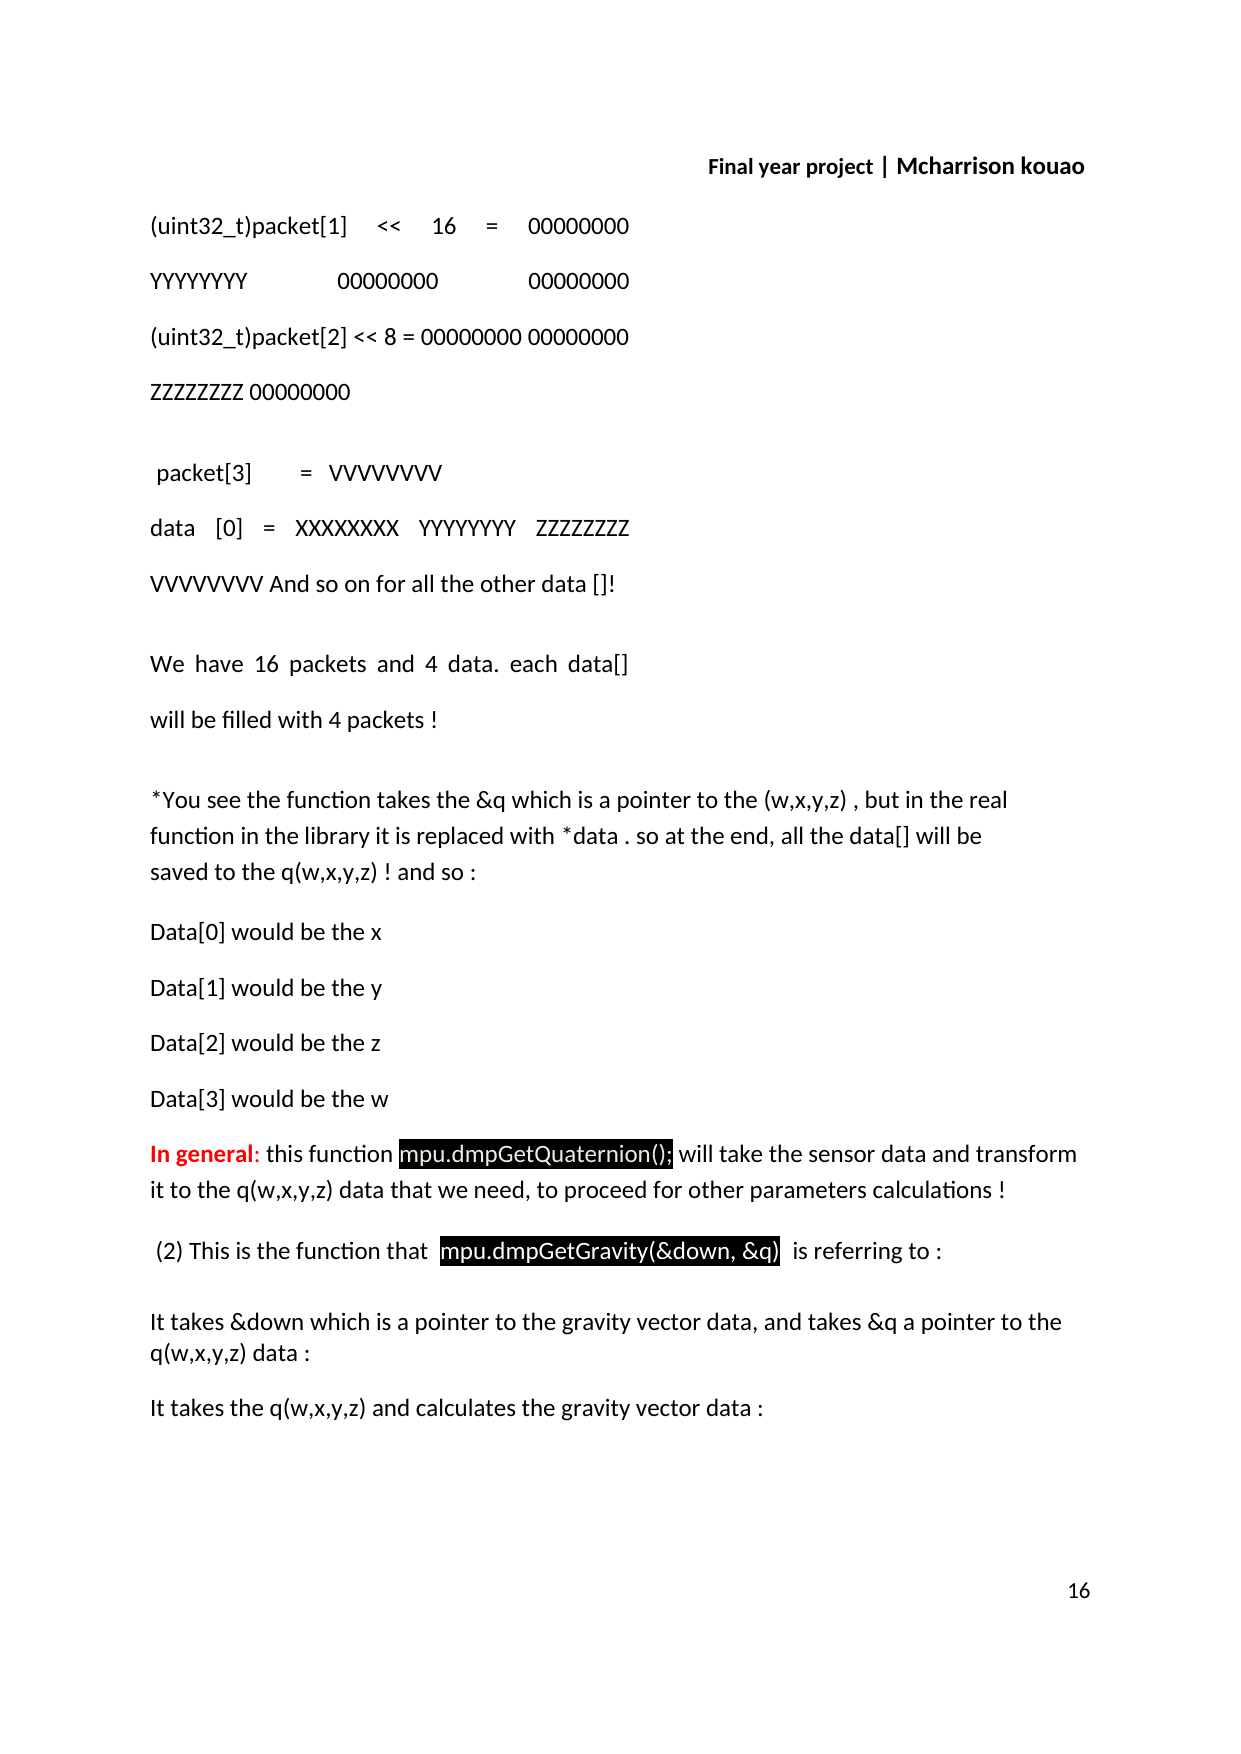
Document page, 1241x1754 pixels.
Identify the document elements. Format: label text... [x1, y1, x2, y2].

text (2) This is the function that mpu.dmpGetGravity(&down, &q); is referring to : [150, 1236, 1090, 1266]
text Data[2] would be the z [150, 1028, 1090, 1058]
text We have 16 packets and 4 data. each data[] will be filled with 4 packets ! [150, 649, 630, 735]
text Data[1] would be the y [150, 972, 1090, 1003]
text *You see the function takes the &q which is a pointer to the (w,x,y,z) , but in the real function in the library it is replaced with *data . so at the end, all the data[] will be saved to the q(w,x,y,z) ! and so : [150, 785, 1040, 886]
text It takes &down which is a pointer to the gravity vector data, and takes &q a pointer to the q(w,x,y,z) data : [150, 1306, 1090, 1367]
text It takes the q(w,x,y,z) and calculates the gravity vector data : [150, 1392, 1090, 1423]
text In general: this function mpu.dmpGetQuaternion(); will take the sensor data and transform it to the q(w,x,y,z) data that we need, to proceed for other parameters calculations ! [150, 1139, 1090, 1205]
text data [0] = XXXXXXXX YYYYYYYY ZZZZZZZZ VVVVVVVV And so on for all the other data []! [150, 513, 630, 599]
text packet[3] = VVVVVVVV [156, 457, 1090, 488]
text Data[3] would be the w [150, 1083, 1090, 1114]
text (uint32_t)packet[1] << 16 = 00000000 YYYYYYYY 00000000 00000000 (uint32_t)packet[2] << 8 = 00000000 00000000 ZZZZZZZZ 00000000 [150, 210, 630, 407]
text Data[0] would be the x [150, 917, 1090, 947]
